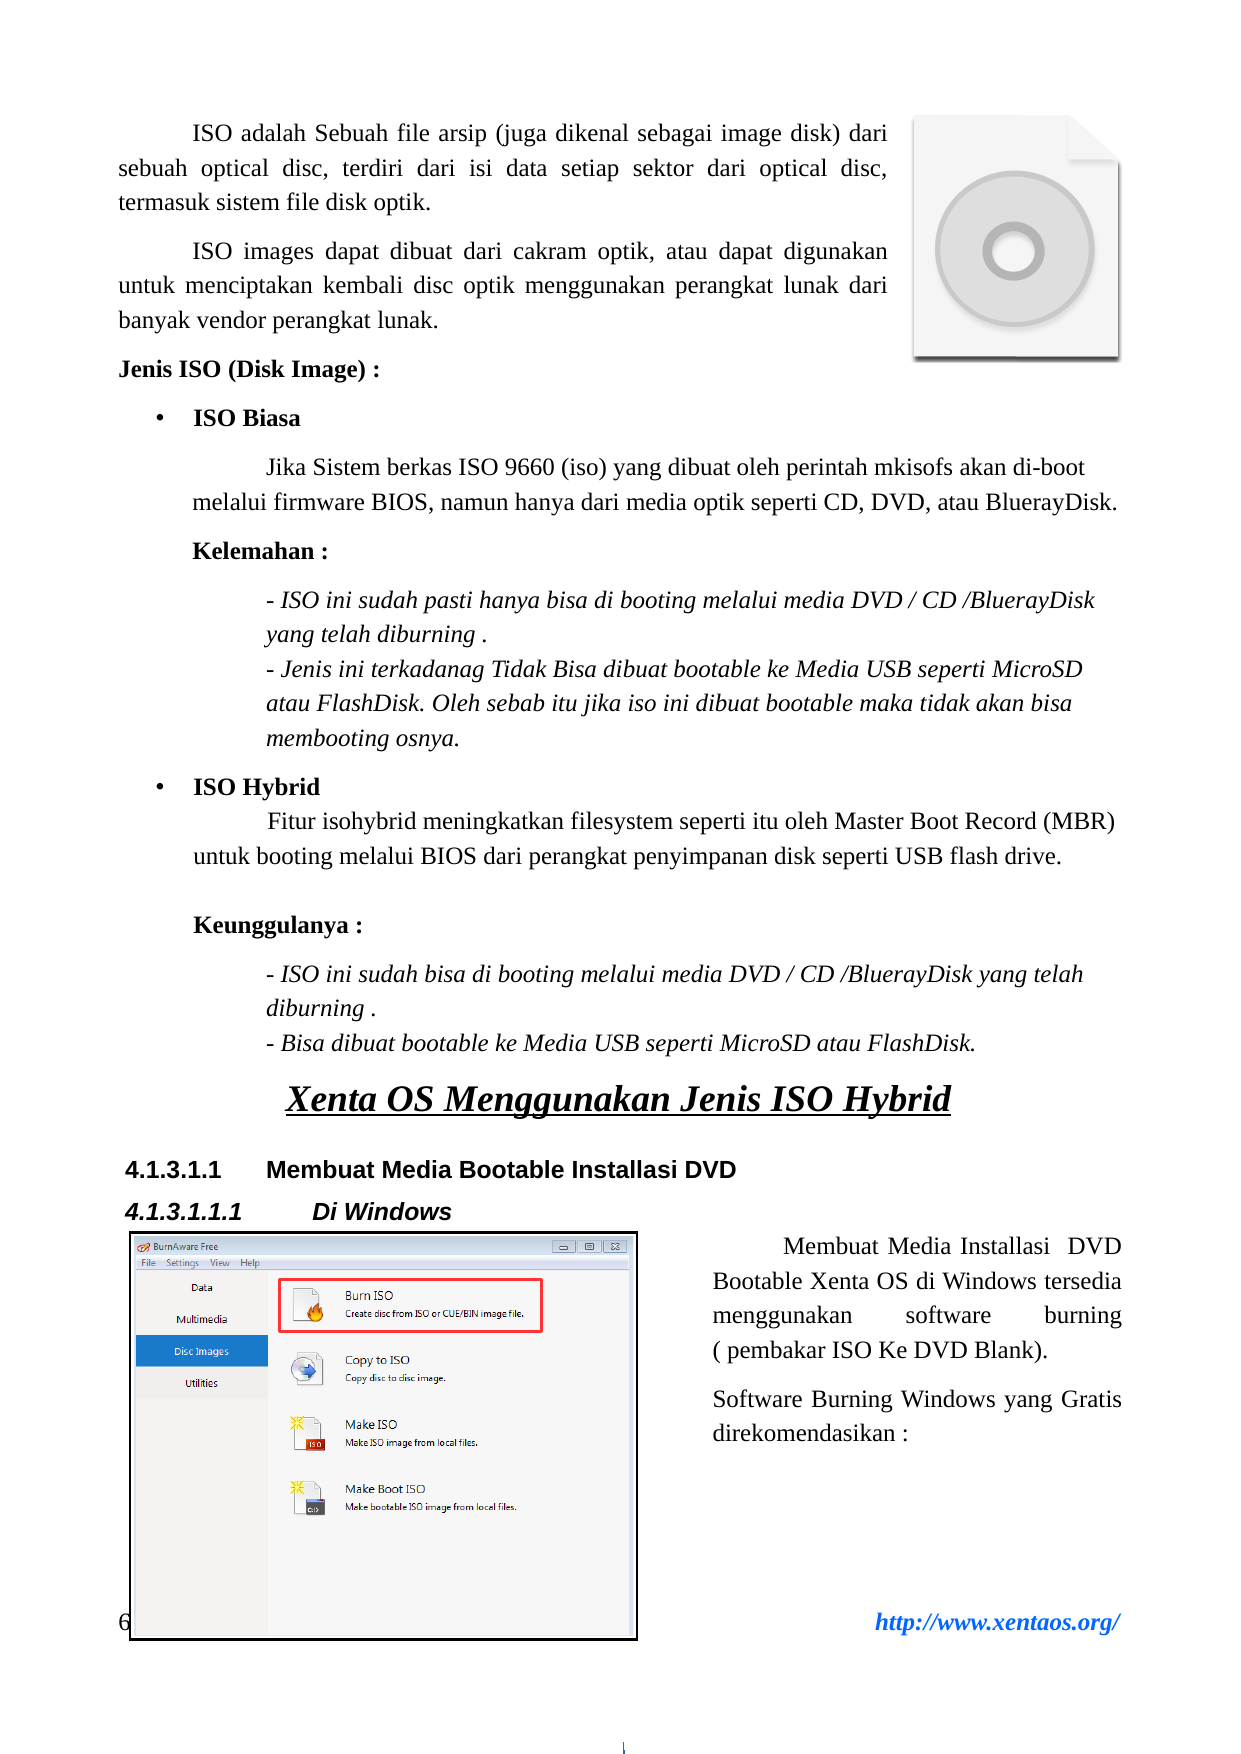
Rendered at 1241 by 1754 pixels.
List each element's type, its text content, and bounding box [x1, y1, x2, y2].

list ISO Biasa [156, 403, 1122, 432]
text ISO images dapat dibuat dari cakram optik, atau dapat digunakan untuk menciptakan kembali disc optik menggunakan perangkat lunak dari banyak vendor perangkat lunak. [118, 236, 888, 334]
text Jika Sistem berkas ISO 9660 (iso) yang dibuat oleh perintah mkisofs akan di-boot melalui firmware BIOS, namun hanya dari media optik seperti CD, DVD, atau BluerayDisk. [192, 452, 1122, 516]
list ISO Hybrid Fitur isohybrid meningkatkan filesystem seperti itu oleh Master Boot Record (MBR) untuk booting melalui BIOS dari perangkat penyimpanan disk seperti USB flash drive. Keunggulanya : [156, 772, 1122, 938]
text Jenis ISO (Disk Image) : [118, 354, 1122, 383]
text Membuat Media Installasi DVD Bootable Xenta OS di Windows tersedia menggunakan software burning ( pembakar ISO Ke DVD Blank). [638, 1231, 1122, 1364]
picture [134, 1236, 634, 1636]
text ISO adalah Sebuah file arsip (juga dikenal sebagai image disk) dari sebuah optical disc, terdiri dari isi data setiap sektor dari optical disc, termasuk sistem file disk optik. [118, 118, 888, 216]
text Xenta OS Menggunakan Jenis ISO Hybrid [118, 1077, 1122, 1120]
text - ISO ini sudah bisa di booting melalui media DVD / CD /BluerayDisk yang telah diburning . - Bisa dibuat bootable ke Media USB seperti MicroSD atau FlashDisk. [266, 959, 1122, 1057]
subtitle Di Windows [118, 1197, 1122, 1225]
text - ISO ini sudah pasti hanya bisa di booting melalui media DVD / CD /BluerayDisk yang telah diburning . - Jenis ini terkadanag Tidak Bisa dibuat bootable ke Media USB seperti MicroSD atau FlashDisk. Oleh sebab itu jika iso ini dibuat bootable maka tidak akan bisa membooting osnya. [266, 585, 1122, 752]
text Membuat Media Installasi DVD Bootable Xenta OS di Windows tersedia menggunakan software burning ( pembakar ISO Ke DVD Blank). [131, 1234, 636, 1638]
text Software Burning Windows yang Gratis direkomendasikan : [638, 1384, 1122, 1447]
subtitle Membuat Media Bootable Installasi DVD [118, 1156, 1122, 1184]
text Kelemahan : [192, 536, 1122, 564]
picture [888, 108, 1143, 363]
